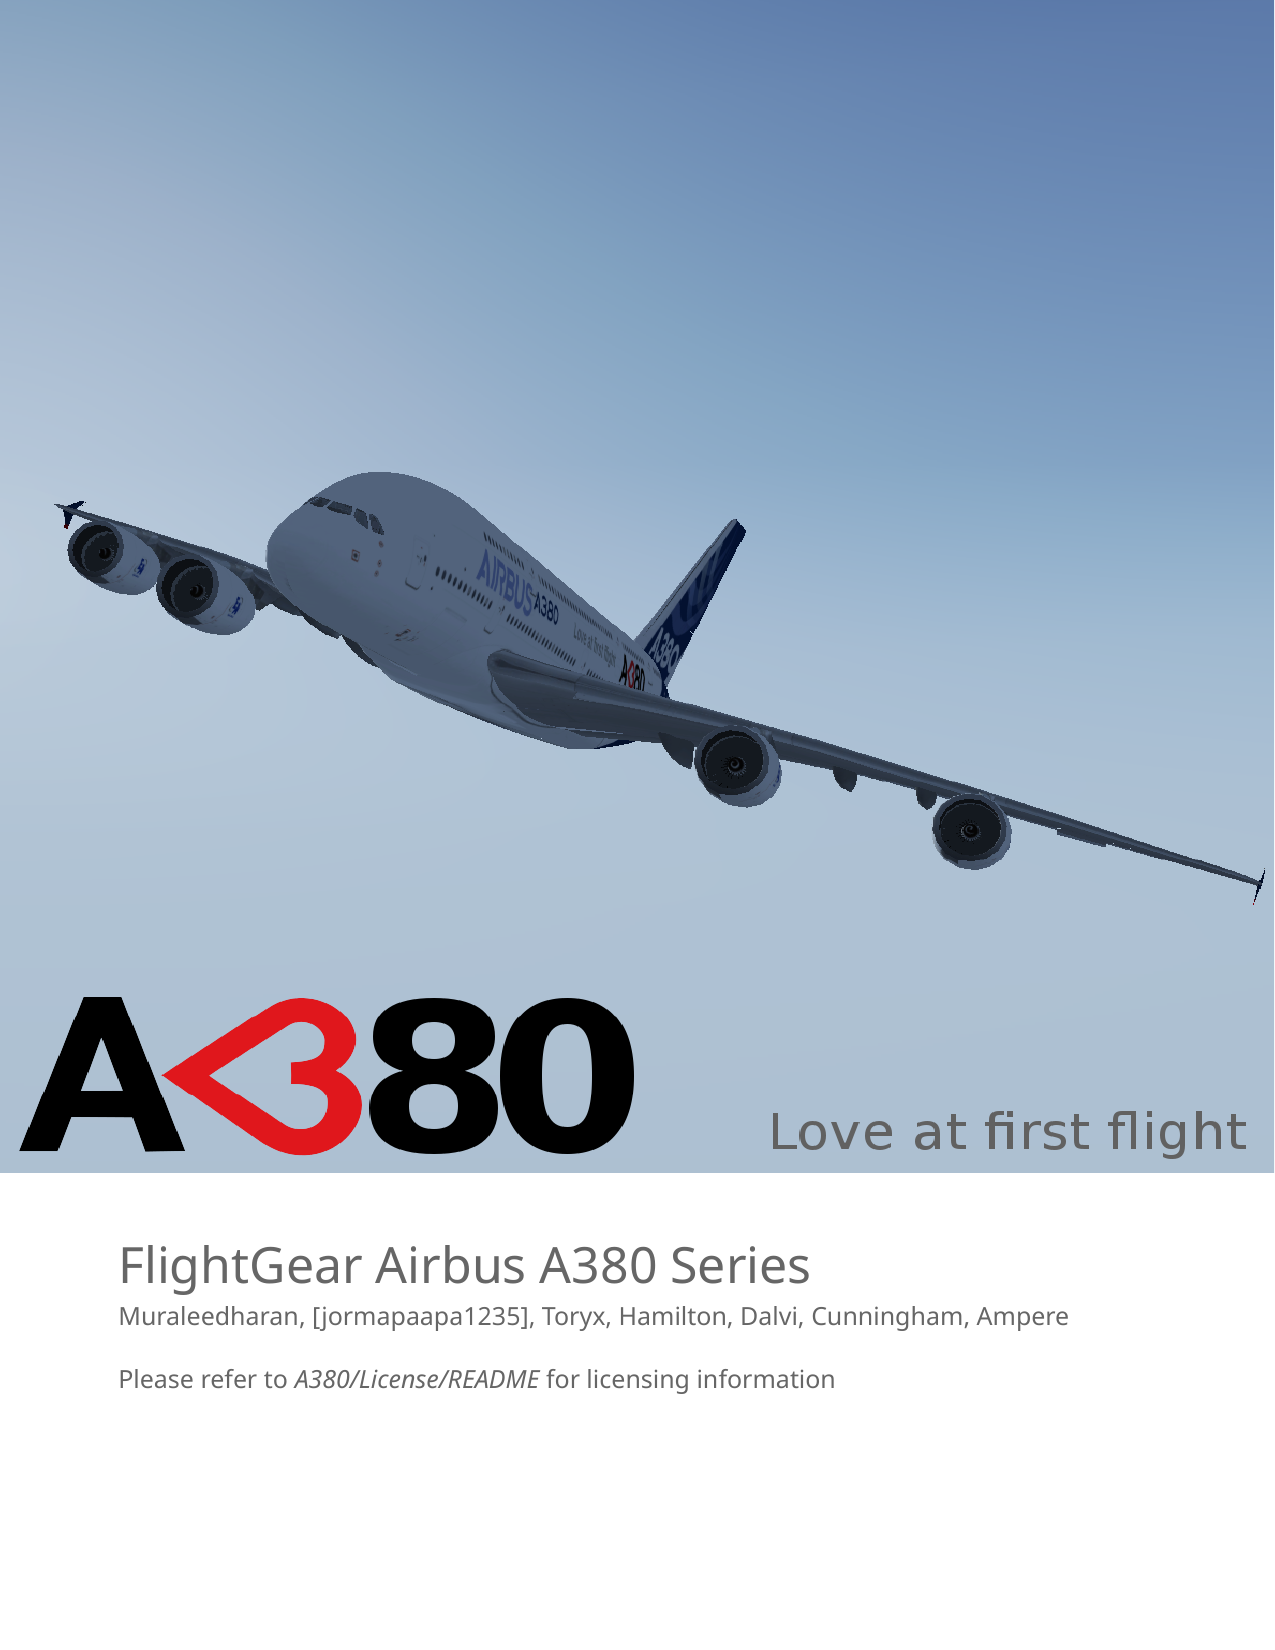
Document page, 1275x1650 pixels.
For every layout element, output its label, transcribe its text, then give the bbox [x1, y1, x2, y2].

text FlightGear Airbus A380 Series [118, 1230, 1121, 1298]
text Please refer to A380/License/README for licensing information [118, 1361, 1121, 1395]
text Muraleedharan, [jormapaapa1235], Toryx, Hamilton, Dalvi, Cunningham, Ampere [118, 1298, 1121, 1332]
picture [0, 0, 1275, 1173]
